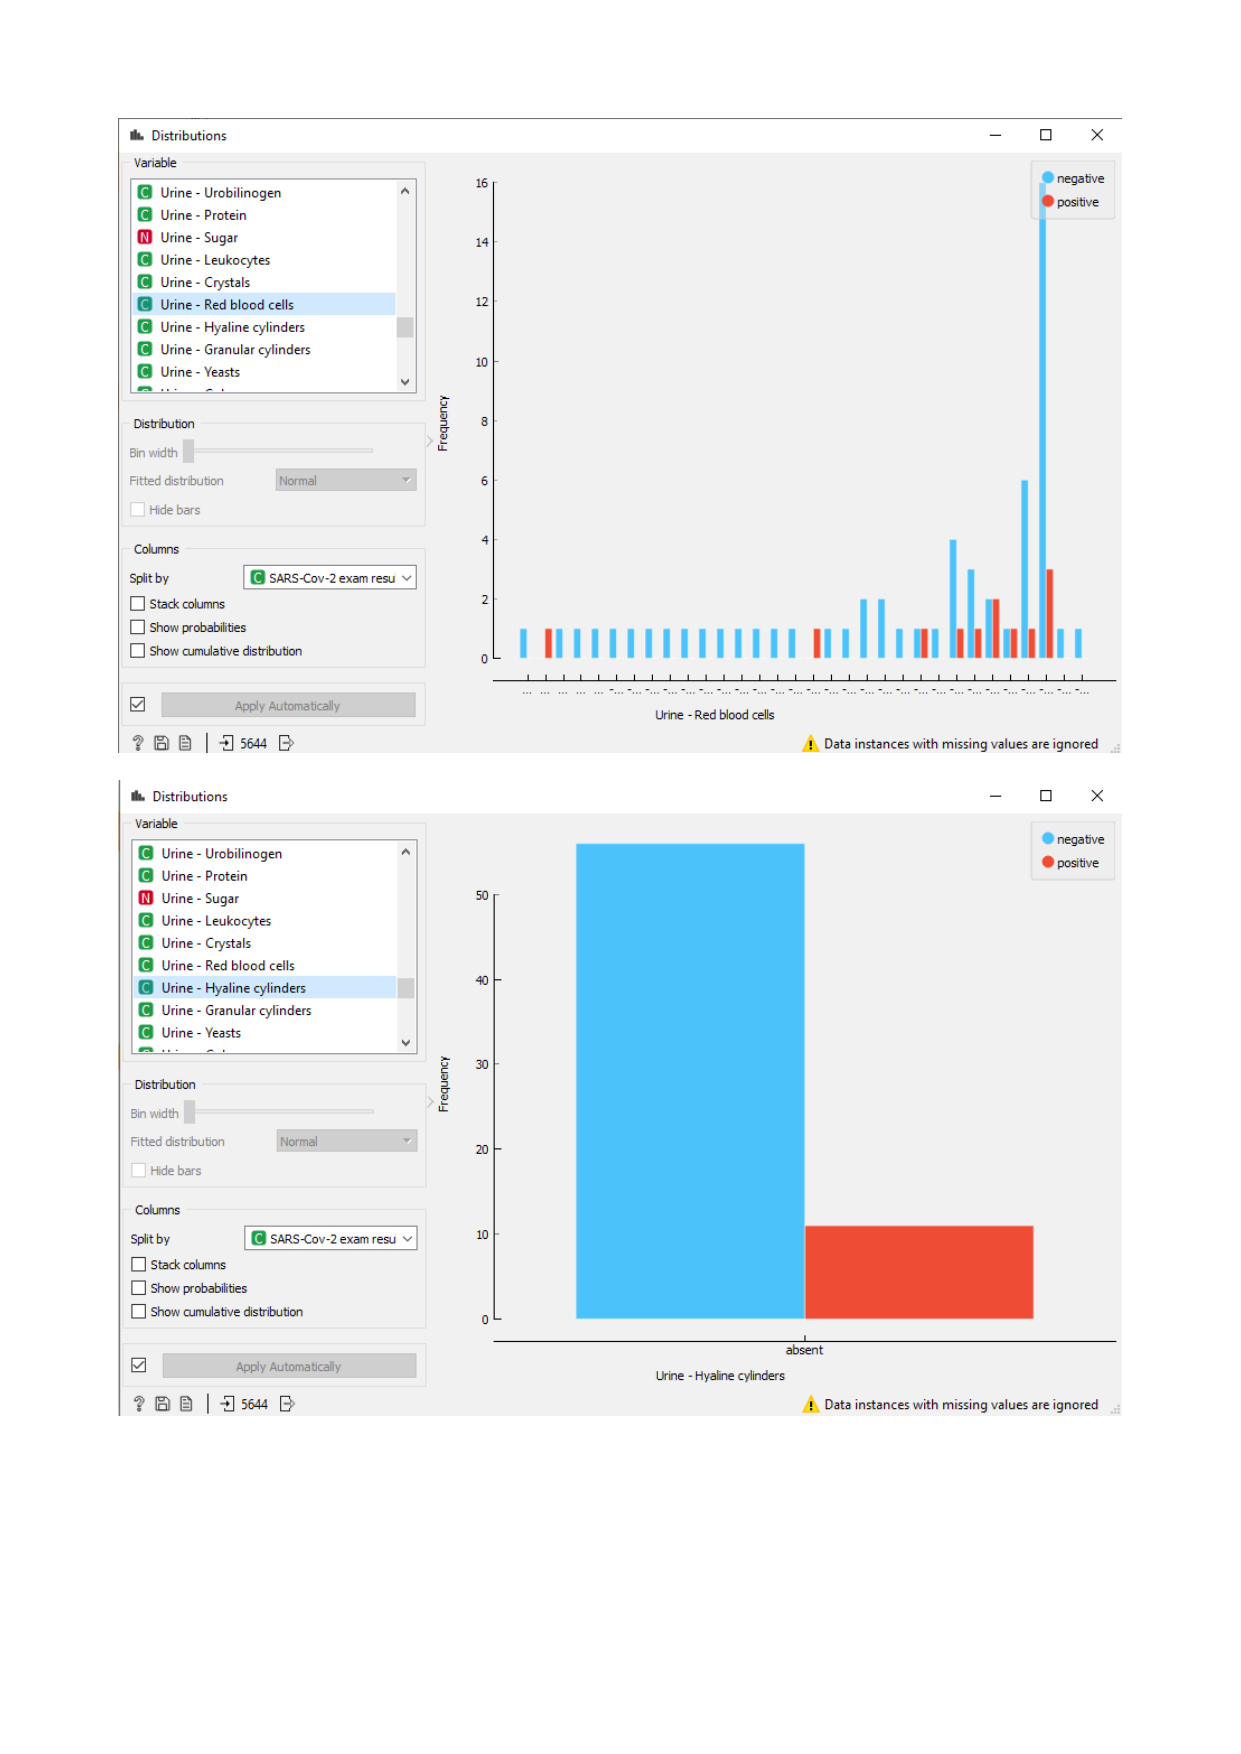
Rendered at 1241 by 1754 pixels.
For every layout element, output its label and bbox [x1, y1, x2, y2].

picture [118, 780, 1122, 1416]
picture [118, 118, 1122, 753]
